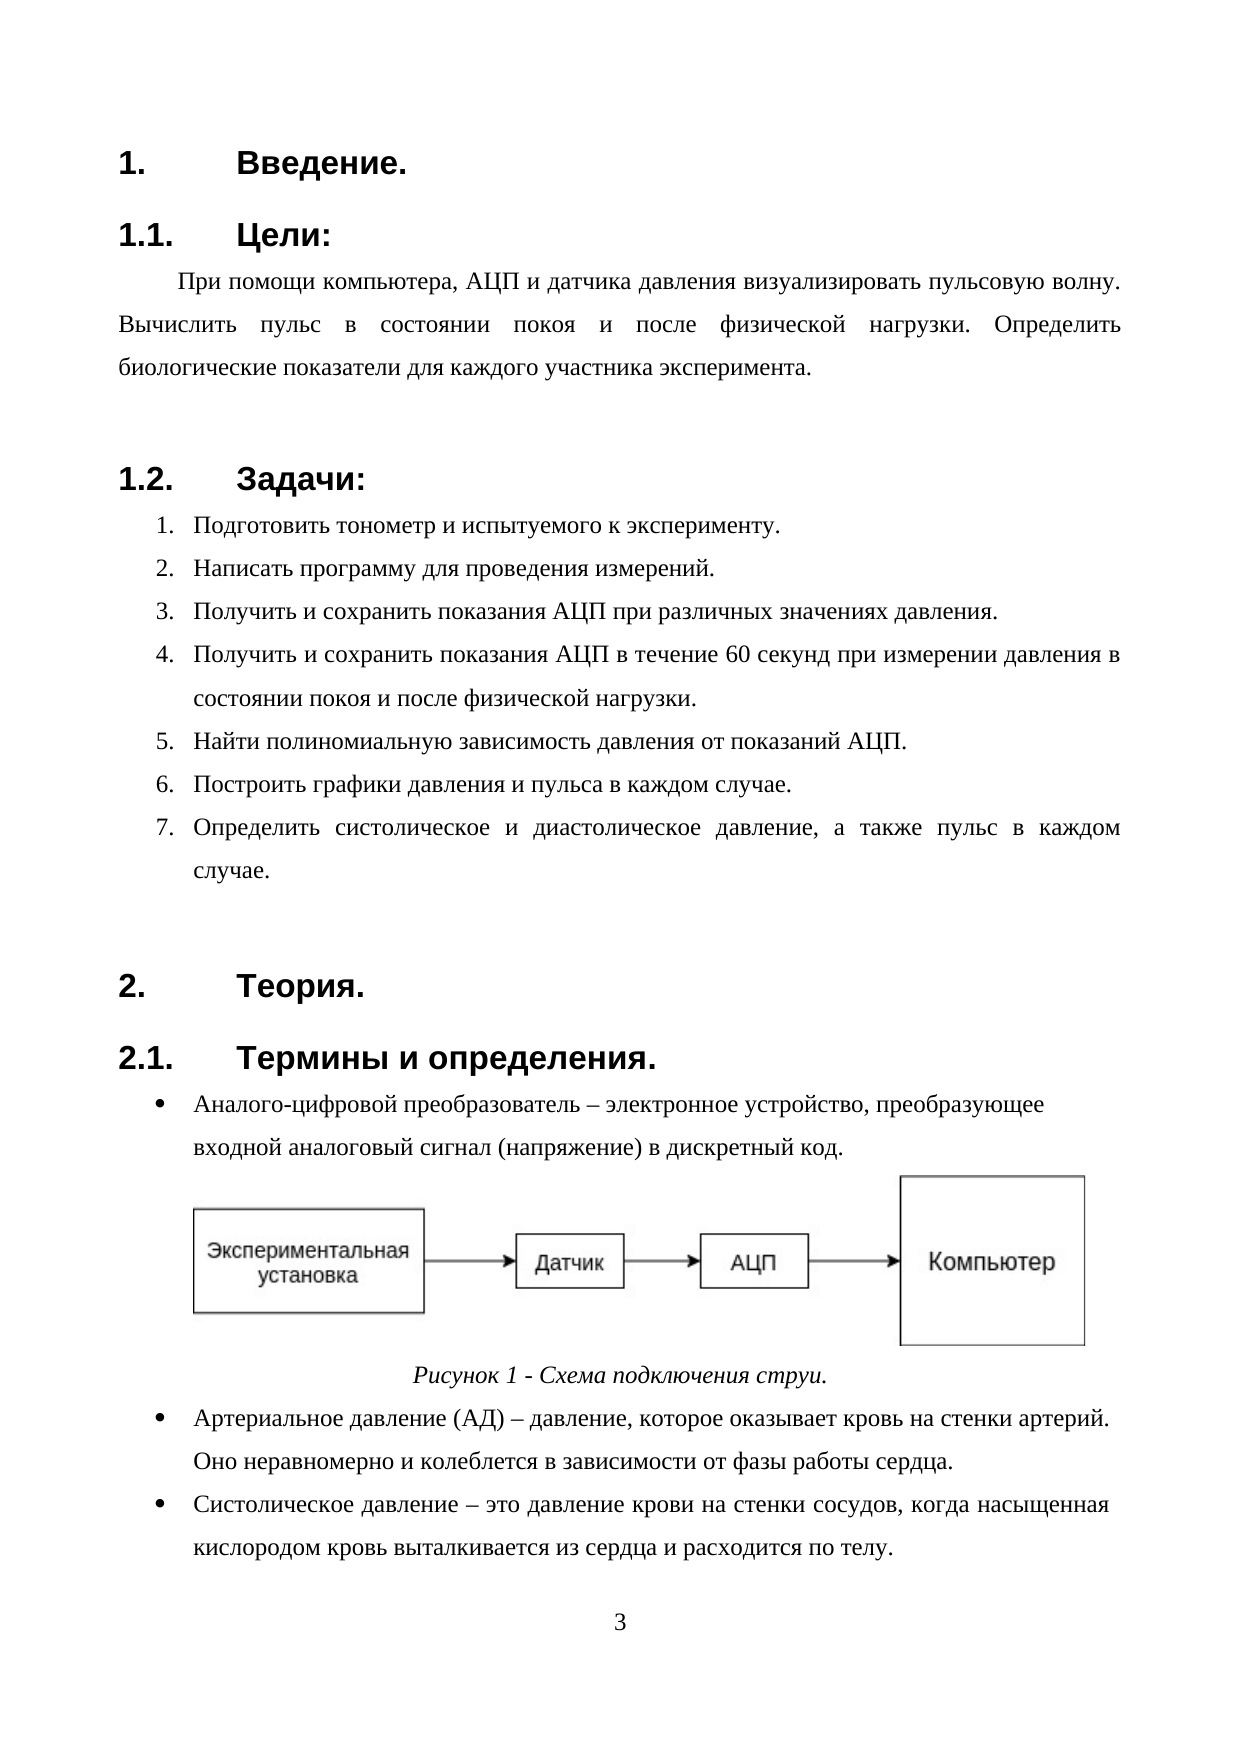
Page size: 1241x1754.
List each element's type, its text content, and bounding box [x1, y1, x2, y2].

list Артериальное давление (АД) – давление, которое оказывает кровь на стенки артерий. Оно неравномерно и колеблется в зависимости от фазы работы сердца. [156, 1403, 1110, 1475]
list Подготовить тонометр и испытуемого к эксперименту. [156, 510, 1122, 539]
list Получить и сохранить показания АЦП в течение 60 секунд при измерении давления в состоянии покоя и после физической нагрузки. [156, 639, 1122, 711]
picture [193, 1175, 1086, 1346]
subtitle Задачи: [118, 459, 1122, 498]
list Аналого-цифровой преобразователь – электронное устройство, преобразующее [156, 1089, 1110, 1118]
subtitle Введение. [118, 143, 1122, 182]
subtitle Теория. [118, 966, 1122, 1005]
list Получить и сохранить показания АЦП при различных значениях давления. [156, 596, 1122, 625]
text Рисунок 1 - Схема подключения струи. [118, 1360, 1122, 1389]
list Систолическое давление – это давление крови на стенки сосудов, когда насыщенная кислородом кровь выталкивается из сердца и расходится по телу. [156, 1489, 1110, 1561]
text входной аналоговый сигнал (напряжение) в дискретный код. [193, 1132, 1110, 1161]
list Написать программу для проведения измерений. [156, 553, 1122, 582]
subtitle Термины и определения. [118, 1038, 1122, 1077]
list Определить систолическое и диастолическое давление, а также пульс в каждом случае. [156, 812, 1122, 884]
subtitle Цели: [118, 215, 1122, 253]
list Найти полиномиальную зависимость давления от показаний АЦП. [156, 726, 1122, 754]
list Построить графики давления и пульса в каждом случае. [156, 769, 1122, 798]
text При помощи компьютера, АЦП и датчика давления визуализировать пульсовую волну. Вычислить пульс в состоянии покоя и после физической нагрузки. Определить биологические показатели для каждого участника эксперимента. [118, 266, 1122, 381]
